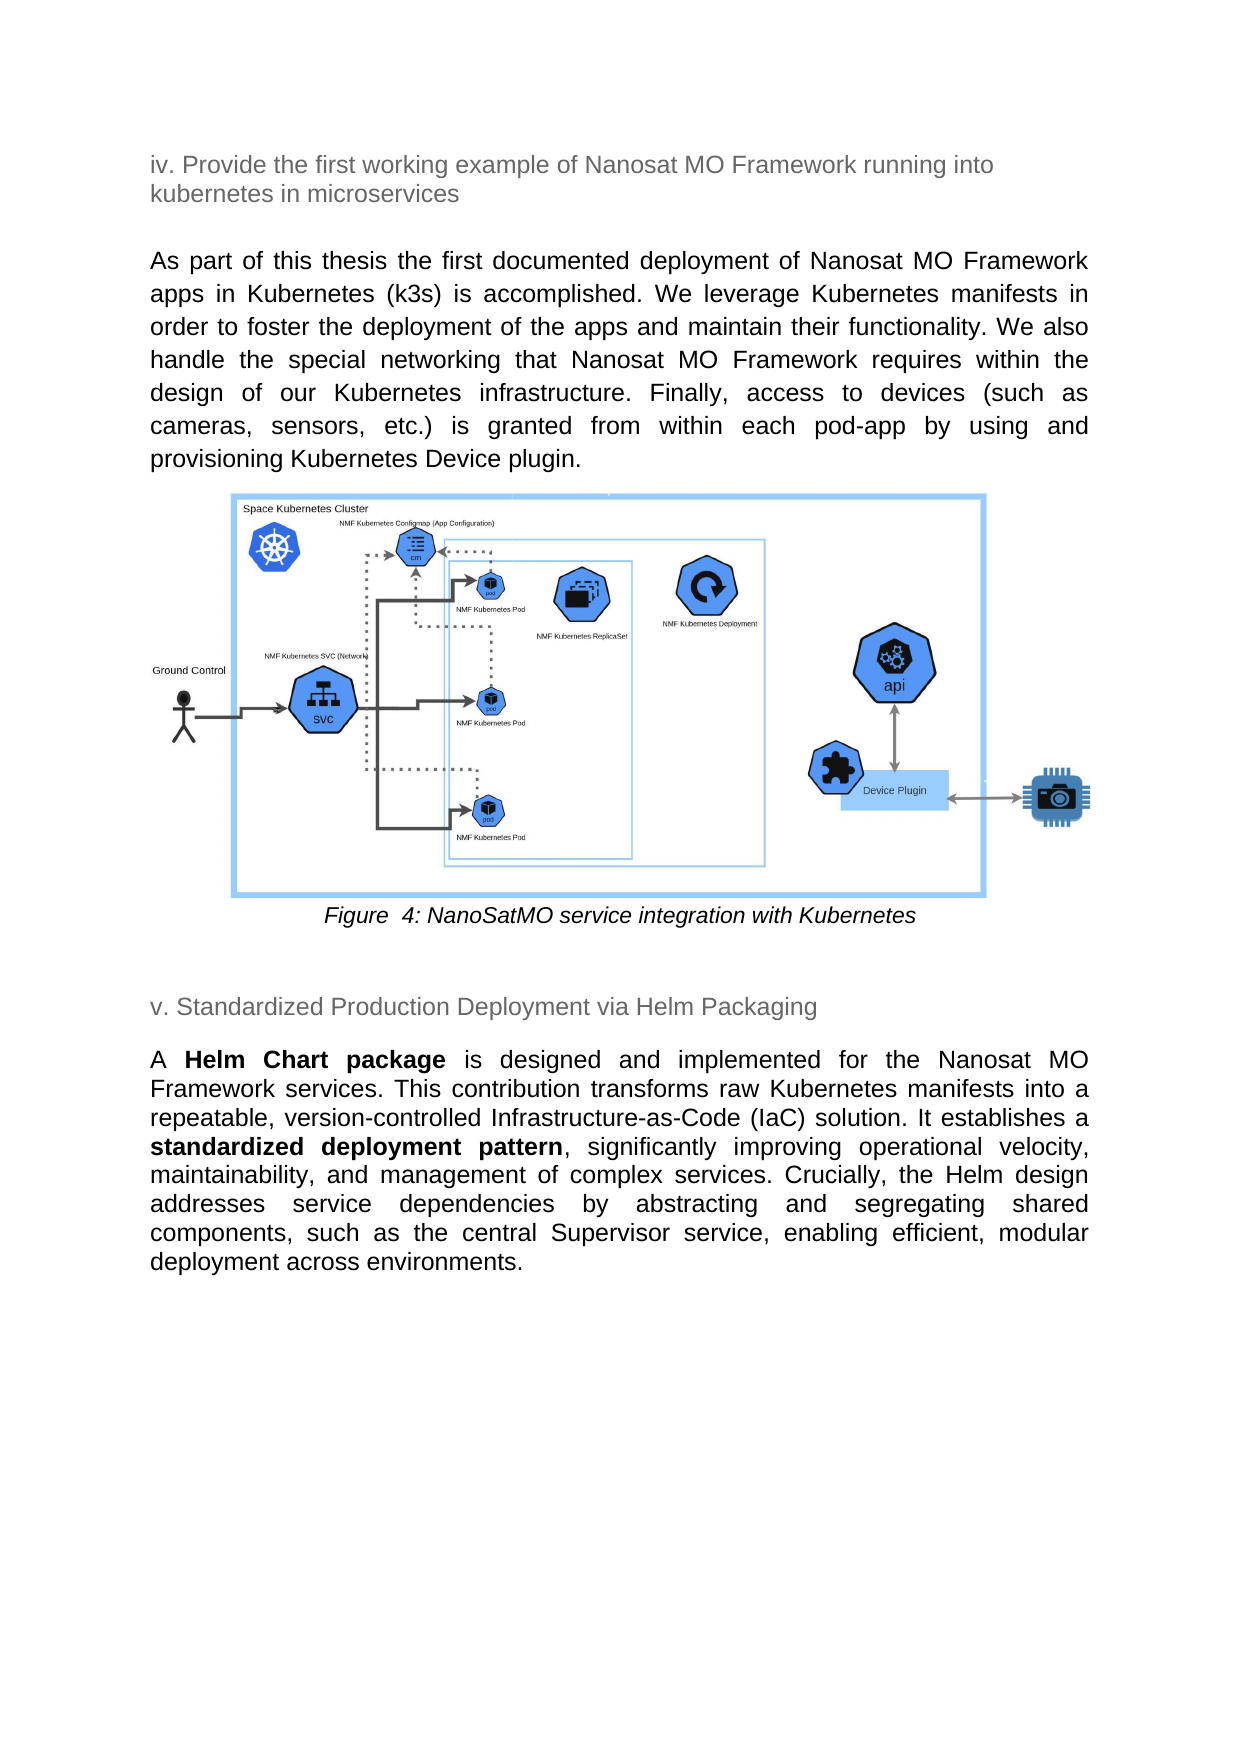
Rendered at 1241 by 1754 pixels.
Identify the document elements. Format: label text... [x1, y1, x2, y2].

text A Helm Chart package is designed and implemented for the Nanosat MO Framework services. This contribution transforms raw Kubernetes manifests into a repeatable, version-controlled Infrastructure-as-Code (IaC) solution. It establishes a standardized deployment pattern, significantly improving operational velocity, maintainability, and management of complex services. Crucially, the Helm design addresses service dependencies by abstracting and segregating shared components, such as the central Supervisor service, enabling efficient, modular deployment across environments. [150, 1045, 1090, 1275]
picture [150, 477, 1091, 898]
text Figure 4: NanoSatMO service integration with Kubernetes [150, 902, 1090, 928]
subtitle iv. Provide the first working example of Nanosat MO Framework running into kubernetes in microservices [150, 150, 1090, 207]
subtitle v. Standardized Production Deployment via Helm Packaging [150, 991, 1090, 1020]
text As part of this thesis the first documented deployment of Nanosat MO Framework apps in Kubernetes (k3s) is accomplished. We leverage Kubernetes manifests in order to foster the deployment of the apps and maintain their functionality. We also handle the special networking that Nanosat MO Framework requires within the design of our Kubernetes infrastructure. Finally, access to devices (such as cameras, sensors, etc.) is granted from within each pod-app by using and provisioning Kubernetes Device plugin. [150, 246, 1090, 473]
